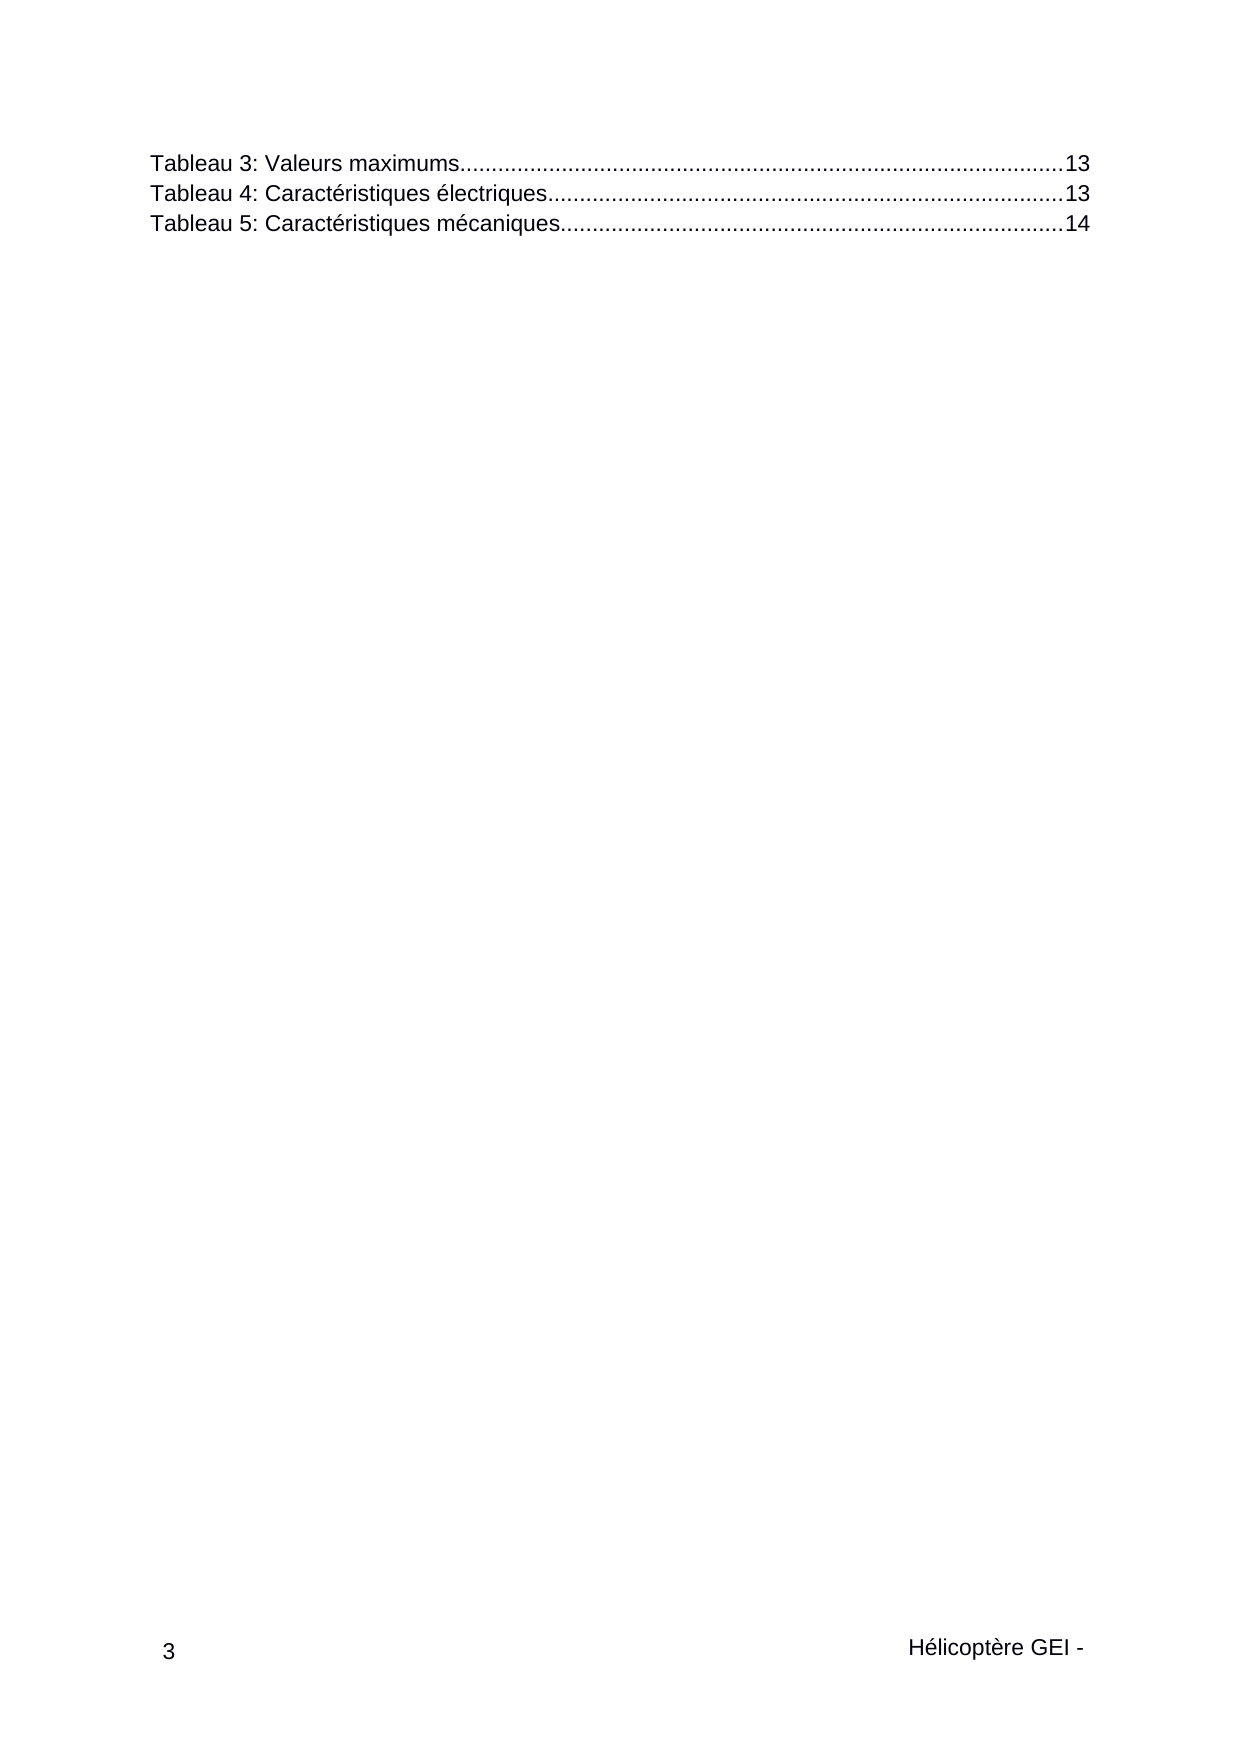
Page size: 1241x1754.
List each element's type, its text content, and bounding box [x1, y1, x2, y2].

text Tableau 3: Valeurs maximums 13 [150, 150, 1090, 176]
text Tableau 5: Caractéristiques mécaniques 14 [150, 210, 1090, 237]
text Tableau 4: Caractéristiques électriques 13 [150, 180, 1090, 207]
